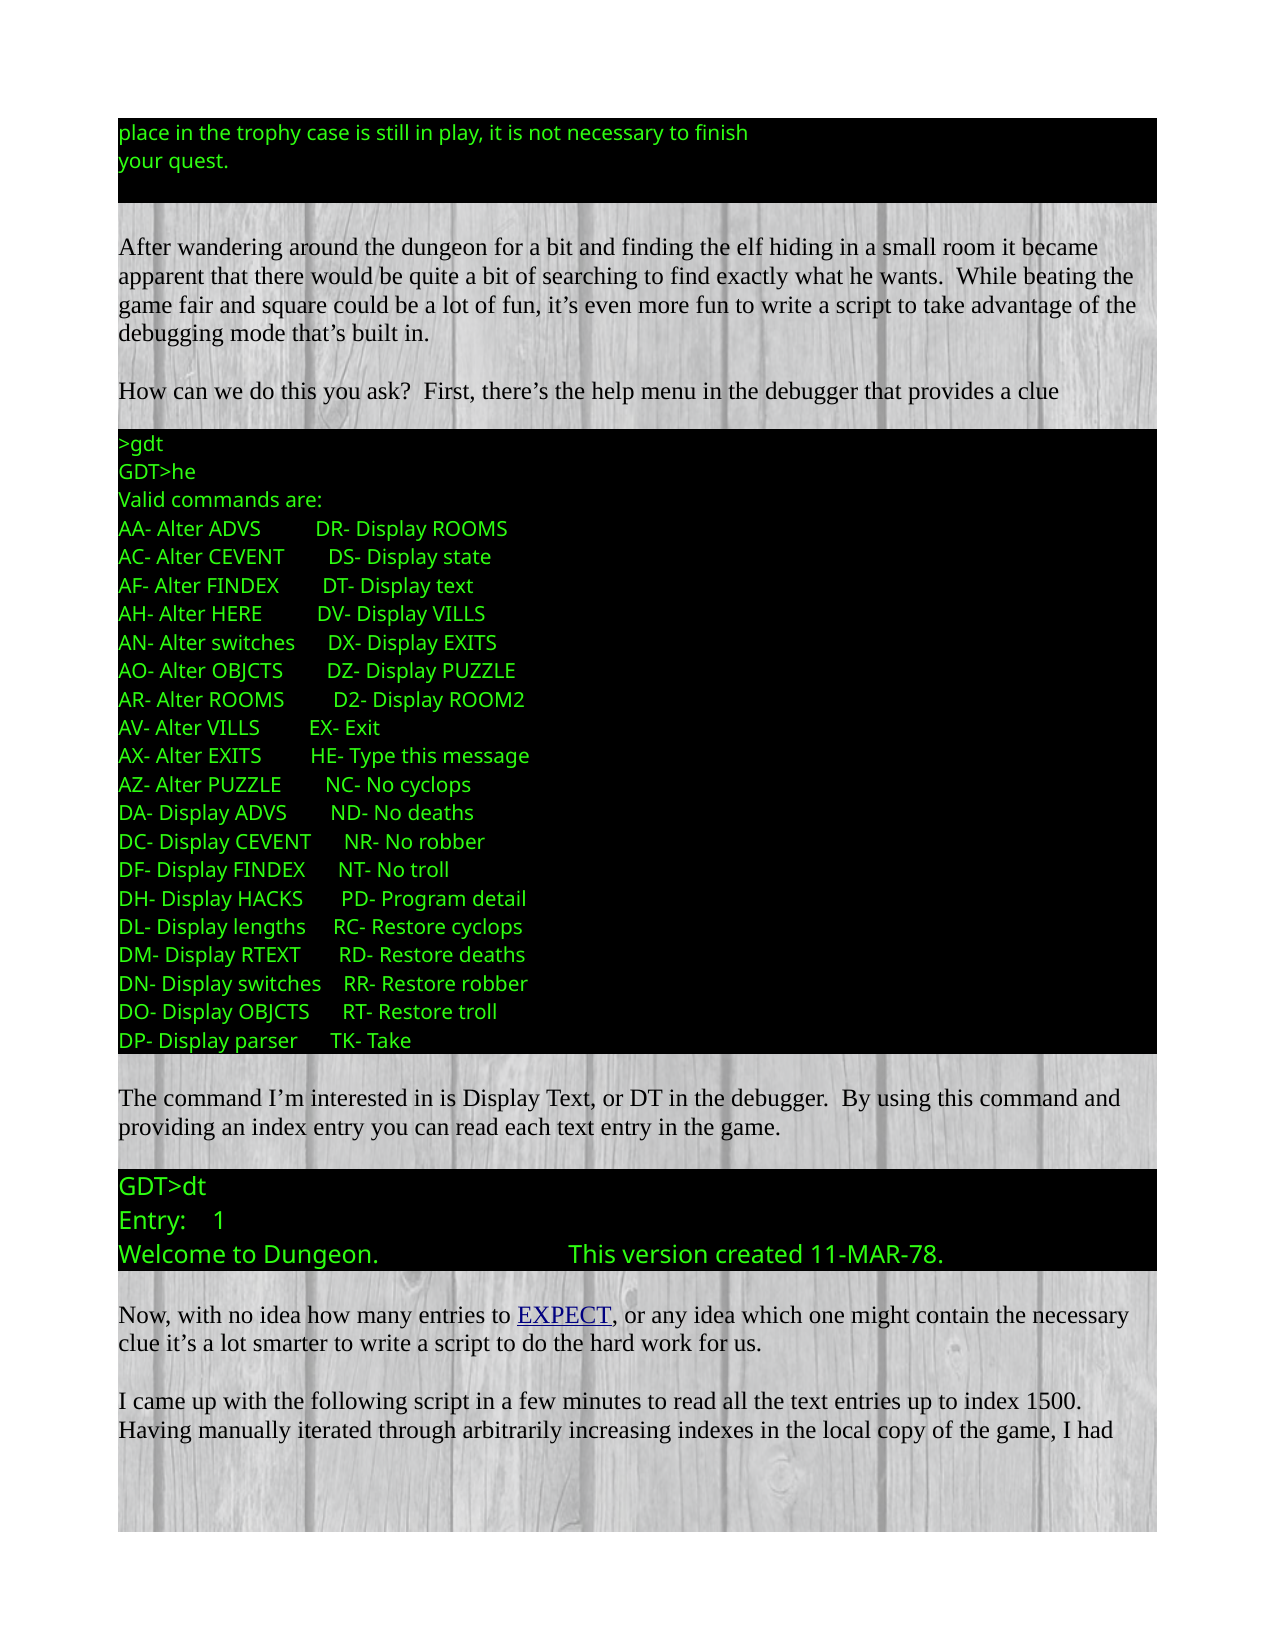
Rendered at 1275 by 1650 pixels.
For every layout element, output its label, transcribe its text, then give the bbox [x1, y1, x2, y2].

text AF- Alter FINDEX DT- Display text [118, 571, 1157, 599]
text DH- Display HACKS PD- Program detail [118, 884, 1157, 912]
text I came up with the following script in a few minutes to read all the text entries up to index 1500. Having manually iterated through arbitrarily increasing indexes in the local copy of the game, I had [118, 1386, 1157, 1443]
text AV- Alter VILLS EX- Exit [118, 713, 1157, 742]
text DO- Display OBJCTS RT- Restore troll [118, 997, 1157, 1026]
text How can we do this you ask? First, there’s the help menu in the debugger that provides a clue [118, 376, 1157, 405]
text AZ- Alter PUZZLE NC- No cyclops [118, 770, 1157, 798]
text After wandering around the dungeon for a bit and finding the elf hiding in a small room it became apparent that there would be quite a bit of searching to find exactly what he wants. While beating the game fair and square could be a lot of fun, it’s even more fun to write a script to take advantage of the debugging mode that’s built in. [118, 232, 1157, 347]
picture [118, 405, 1157, 429]
text Valid commands are: [118, 486, 1157, 514]
picture [118, 1357, 1157, 1386]
picture [118, 347, 1157, 376]
picture [118, 1054, 1157, 1083]
text GDT>dt [118, 1169, 1157, 1203]
picture [118, 203, 1157, 232]
text The command I’m interested in is Display Text, or DT in the debugger. By using this command and providing an index entry you can read each text entry in the game. [118, 1083, 1157, 1140]
text DN- Display switches RR- Restore robber [118, 969, 1157, 997]
text Now, with no idea how many entries to EXPECT, or any idea which one might contain the necessary clue it’s a lot smarter to write a script to do the hard work for us. [118, 1300, 1157, 1357]
text AC- Alter CEVENT DS- Display state [118, 542, 1157, 571]
text AX- Alter EXITS HE- Type this message [118, 742, 1157, 770]
text AR- Alter ROOMS D2- Display ROOM2 [118, 685, 1157, 713]
text your quest. [118, 147, 1157, 175]
picture [118, 1443, 1157, 1532]
text AH- Alter HERE DV- Display VILLS [118, 599, 1157, 628]
text AA- Alter ADVS DR- Display ROOMS [118, 514, 1157, 542]
text DF- Display FINDEX NT- No troll [118, 855, 1157, 884]
text DP- Display parser TK- Take [118, 1026, 1157, 1054]
text DA- Display ADVS ND- No deaths [118, 798, 1157, 827]
picture [118, 1271, 1157, 1300]
text AO- Alter OBJCTS DZ- Display PUZZLE [118, 656, 1157, 685]
text Entry: 1 [118, 1203, 1157, 1237]
text AN- Alter switches DX- Display EXITS [118, 628, 1157, 656]
text >gdt [118, 429, 1157, 457]
text DL- Display lengths RC- Restore cyclops [118, 912, 1157, 941]
text place in the trophy case is still in play, it is not necessary to finish [118, 118, 1157, 147]
text Welcome to Dungeon. This version created 11-MAR-78. [118, 1237, 1157, 1271]
text DC- Display CEVENT NR- No robber [118, 827, 1157, 855]
text DM- Display RTEXT RD- Restore deaths [118, 941, 1157, 969]
picture [118, 1140, 1157, 1169]
text GDT>he [118, 457, 1157, 486]
